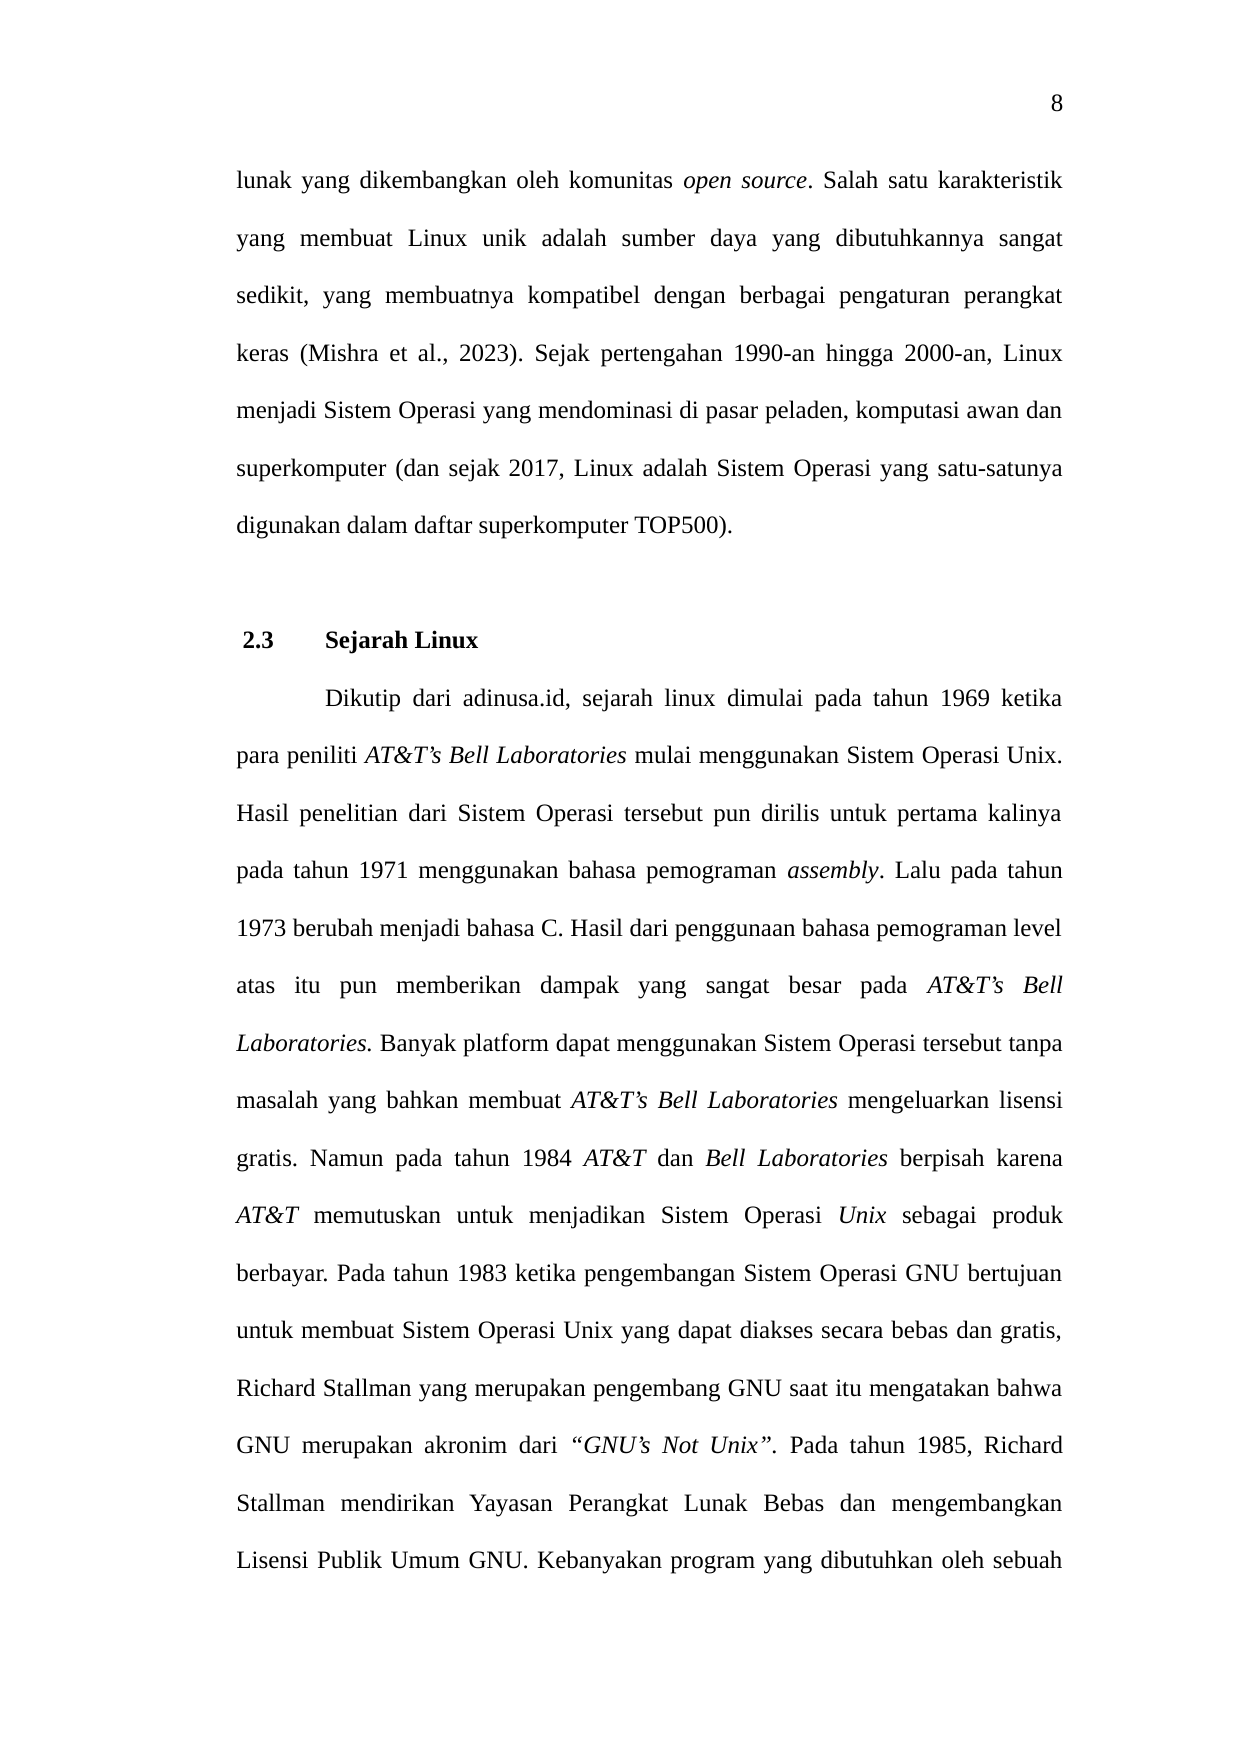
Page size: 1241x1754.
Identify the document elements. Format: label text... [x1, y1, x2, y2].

text lunak yang dikembangkan oleh komunitas open source. Salah satu karakteristik yang membuat Linux unik adalah sumber daya yang dibutuhkannya sangat sedikit, yang membuatnya kompatibel dengan berbagai pengaturan perangkat keras (Mishra et al., 2023)⁠. Sejak pertengahan 1990-an hingga 2000-an, Linux menjadi Sistem Operasi yang mendominasi di pasar peladen, komputasi awan dan superkomputer (dan sejak 2017, Linux adalah Sistem Operasi yang satu-satunya digunakan dalam daftar superkomputer TOP500). [236, 165, 1063, 539]
text Dikutip dari adinusa.id, sejarah linux dimulai pada tahun 1969 ketika para peniliti AT&T’s Bell Laboratories mulai menggunakan Sistem Operasi Unix. Hasil penelitian dari Sistem Operasi tersebut pun dirilis untuk pertama kalinya pada tahun 1971 menggunakan bahasa pemograman assembly. Lalu pada tahun 1973 berubah menjadi bahasa C. Hasil dari penggunaan bahasa pemograman level atas itu pun memberikan dampak yang sangat besar pada AT&T’s Bell Laboratories. Banyak platform dapat menggunakan Sistem Operasi tersebut tanpa masalah yang bahkan membuat AT&T’s Bell Laboratories mengeluarkan lisensi gratis. Namun pada tahun 1984 AT&T dan Bell Laboratories berpisah karena AT&T memutuskan untuk menjadikan Sistem Operasi Unix sebagai produk berbayar. Pada tahun 1983 ketika pengembangan Sistem Operasi GNU bertujuan untuk membuat Sistem Operasi Unix yang dapat diakses secara bebas dan gratis, Richard Stallman yang merupakan pengembang GNU saat itu mengatakan bahwa GNU merupakan akronim dari “GNU’s Not Unix”. Pada tahun 1985, Richard Stallman mendirikan Yayasan Perangkat Lunak Bebas dan mengembangkan Lisensi Publik Umum GNU. Kebanyakan program yang dibutuhkan oleh sebuah [236, 683, 1063, 1574]
subtitle Sejarah Linux [236, 625, 1063, 654]
